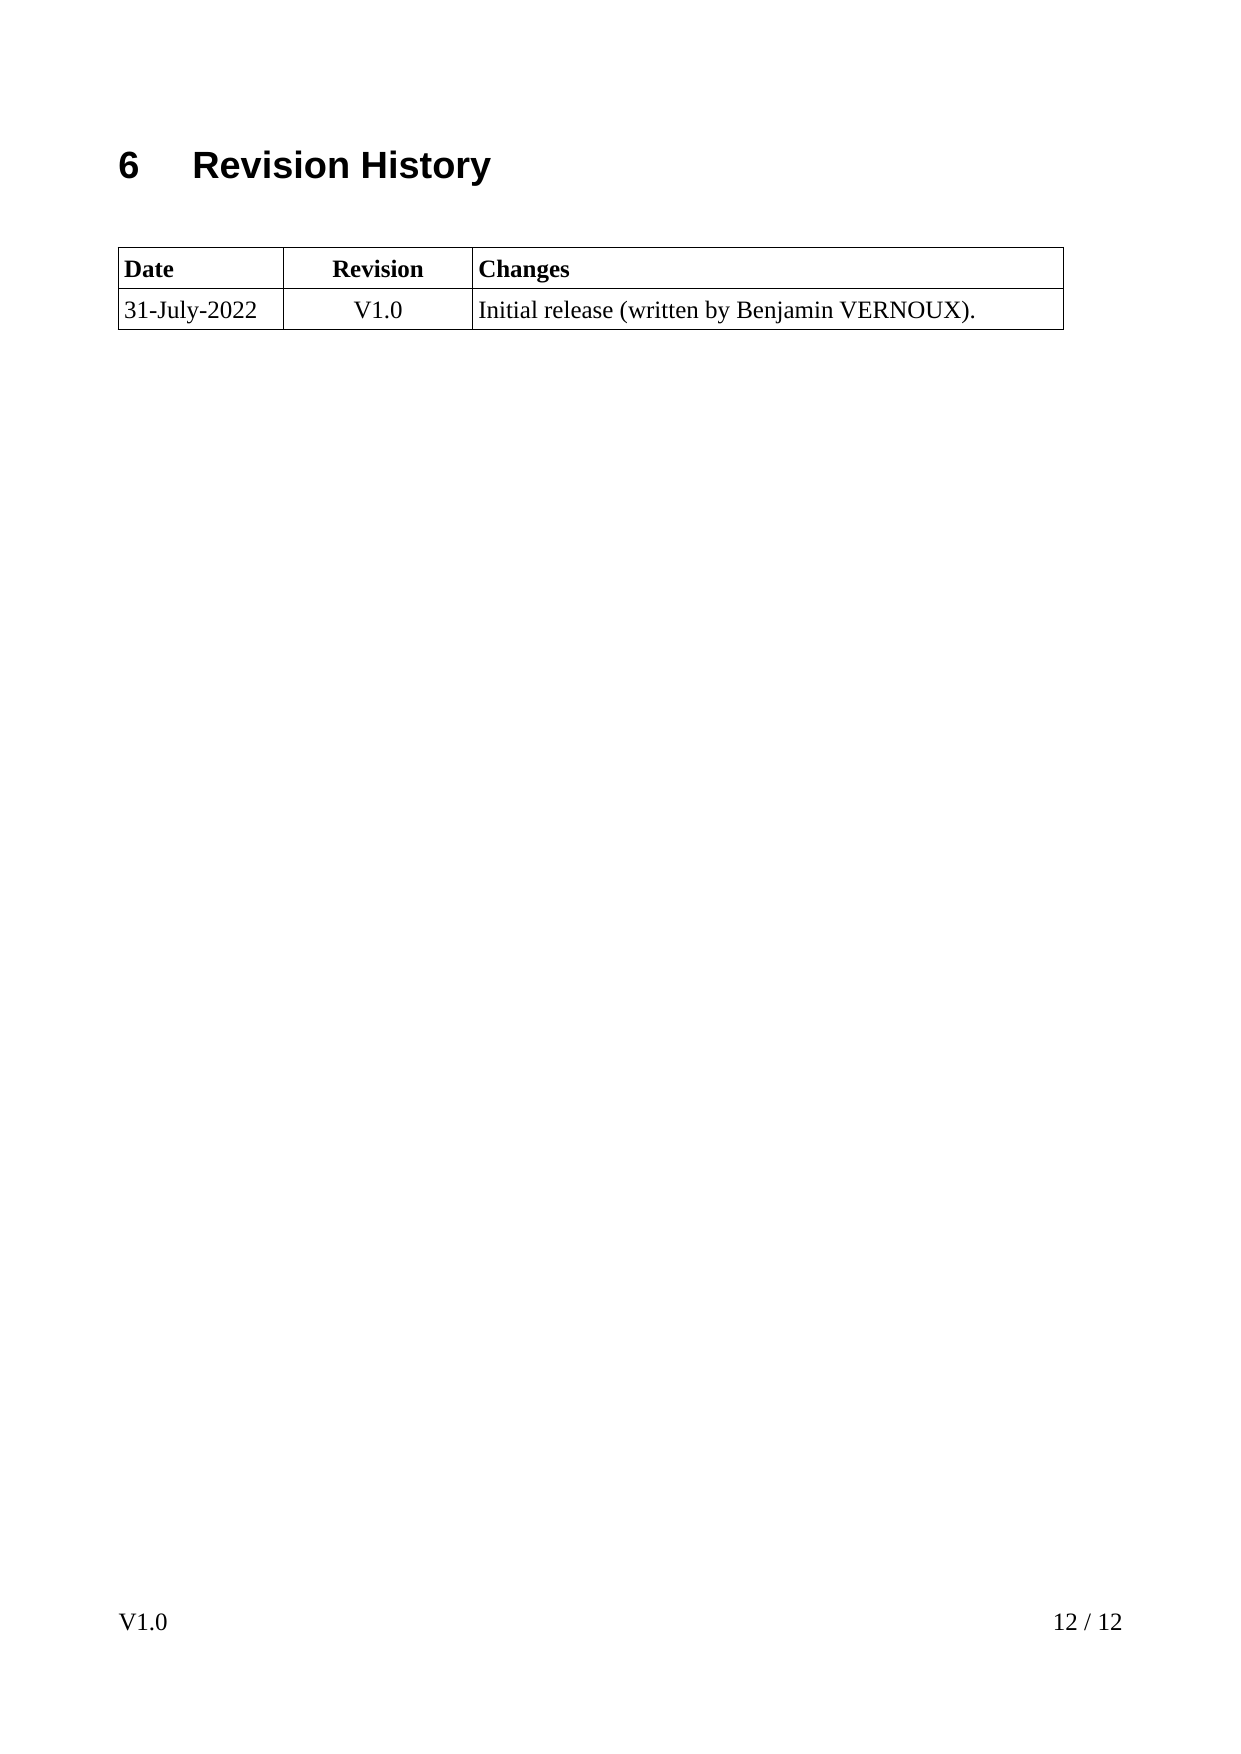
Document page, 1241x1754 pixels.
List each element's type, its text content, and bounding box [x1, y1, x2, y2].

table_cell 31-July-2022 [119, 289, 283, 329]
table_header Revision [284, 248, 472, 288]
table_cell V1.0 [284, 289, 472, 329]
table_header Date [119, 248, 283, 288]
table_header Changes [473, 248, 1063, 288]
subtitle Revision History [118, 143, 1122, 187]
table_cell Initial release (written by Benjamin VERNOUX). [473, 289, 1063, 329]
